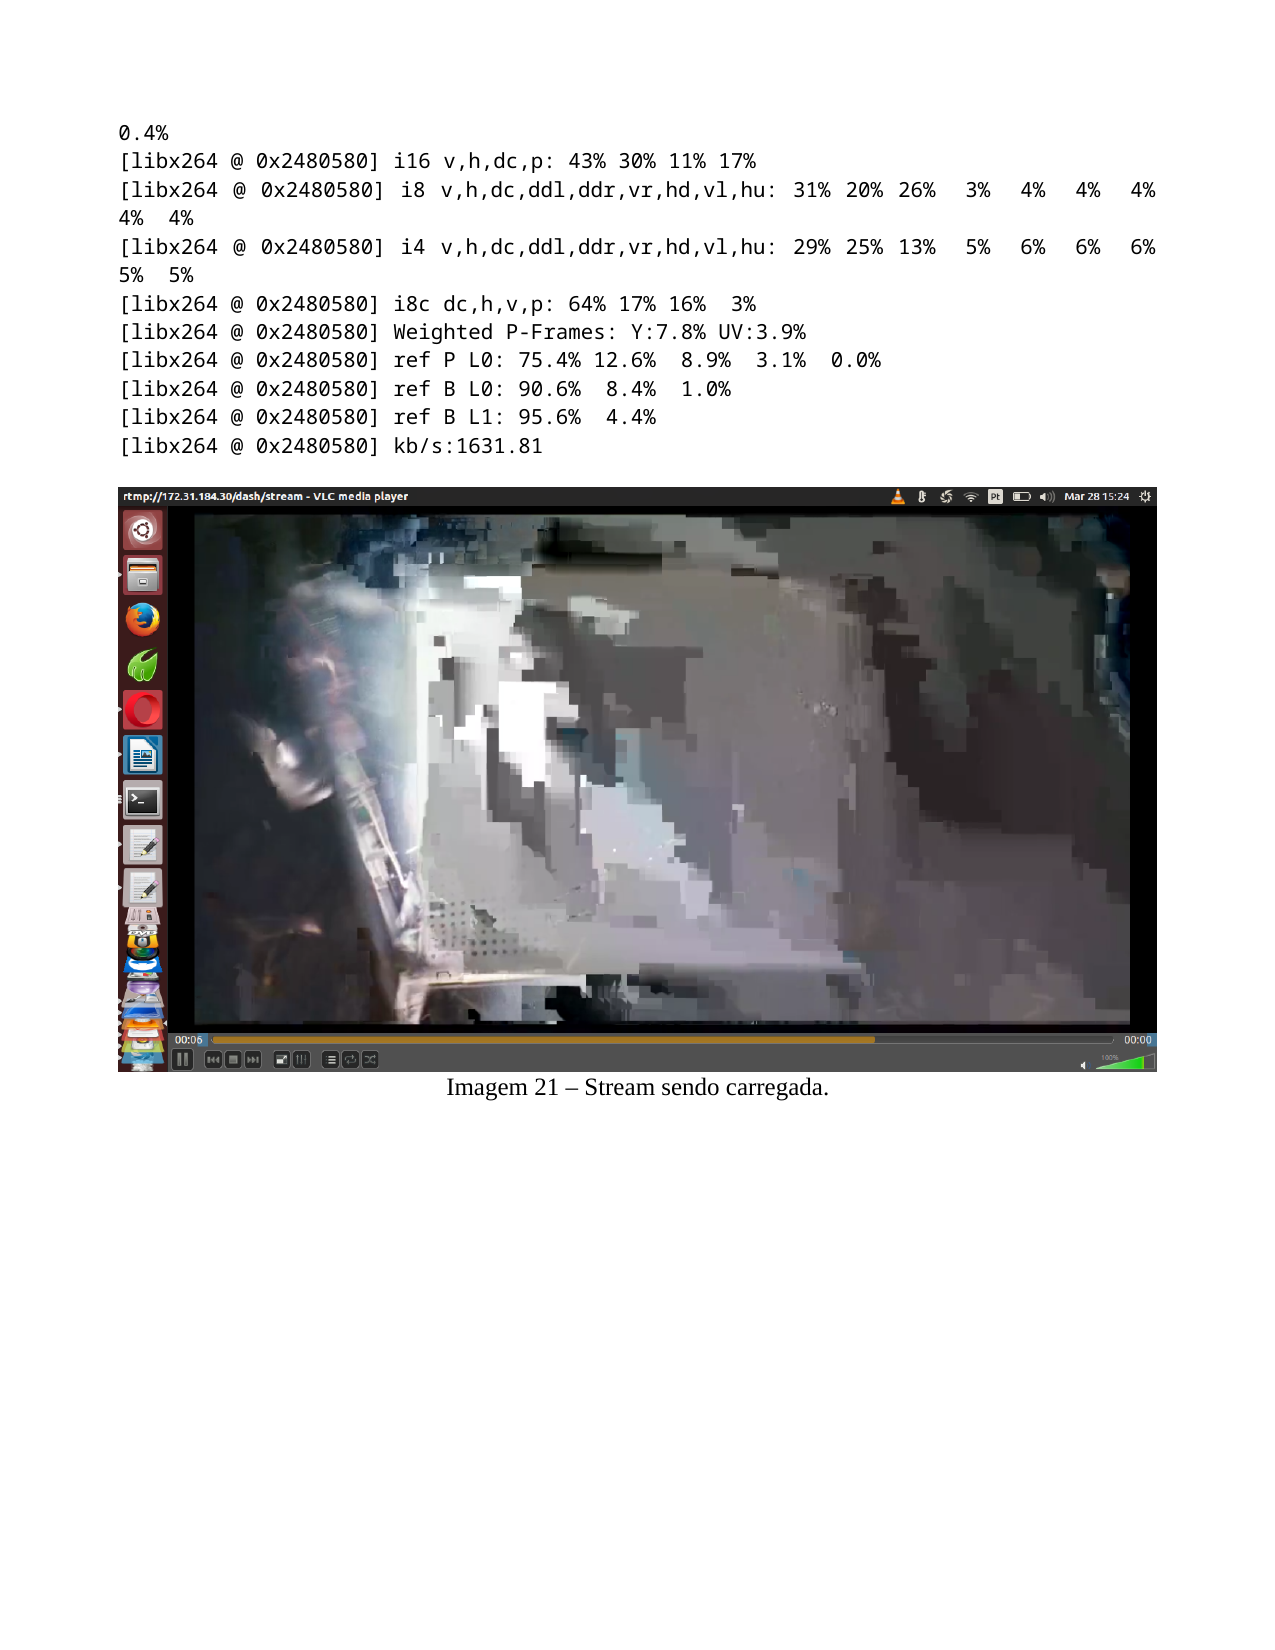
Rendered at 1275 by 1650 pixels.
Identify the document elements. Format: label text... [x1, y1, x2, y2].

text [libx264 @ 0x2480580] i8c dc,h,v,p: 64% 17% 16% 3% [118, 289, 1157, 317]
text Imagem 21 – Stream sendo carregada. [118, 1072, 1157, 1101]
text [libx264 @ 0x2480580] i4 v,h,dc,ddl,ddr,vr,hd,vl,hu: 29% 25% 13% 5% 6% 6% 6% 5% 5% [118, 232, 1157, 289]
picture [118, 487, 1157, 1072]
text [libx264 @ 0x2480580] Weighted P-Frames: Y:7.8% UV:3.9% [118, 317, 1157, 346]
text [libx264 @ 0x2480580] ref B L0: 90.6% 8.4% 1.0% [118, 374, 1157, 402]
text [libx264 @ 0x2480580] ref B L1: 95.6% 4.4% [118, 402, 1157, 431]
text [libx264 @ 0x2480580] i16 v,h,dc,p: 43% 30% 11% 17% [118, 147, 1157, 175]
text 0.4% [118, 118, 1157, 147]
text [libx264 @ 0x2480580] i8 v,h,dc,ddl,ddr,vr,hd,vl,hu: 31% 20% 26% 3% 4% 4% 4% 4% 4% [118, 175, 1157, 232]
text [libx264 @ 0x2480580] ref P L0: 75.4% 12.6% 8.9% 3.1% 0.0% [118, 346, 1157, 374]
text [libx264 @ 0x2480580] kb/s:1631.81 [118, 431, 1157, 459]
